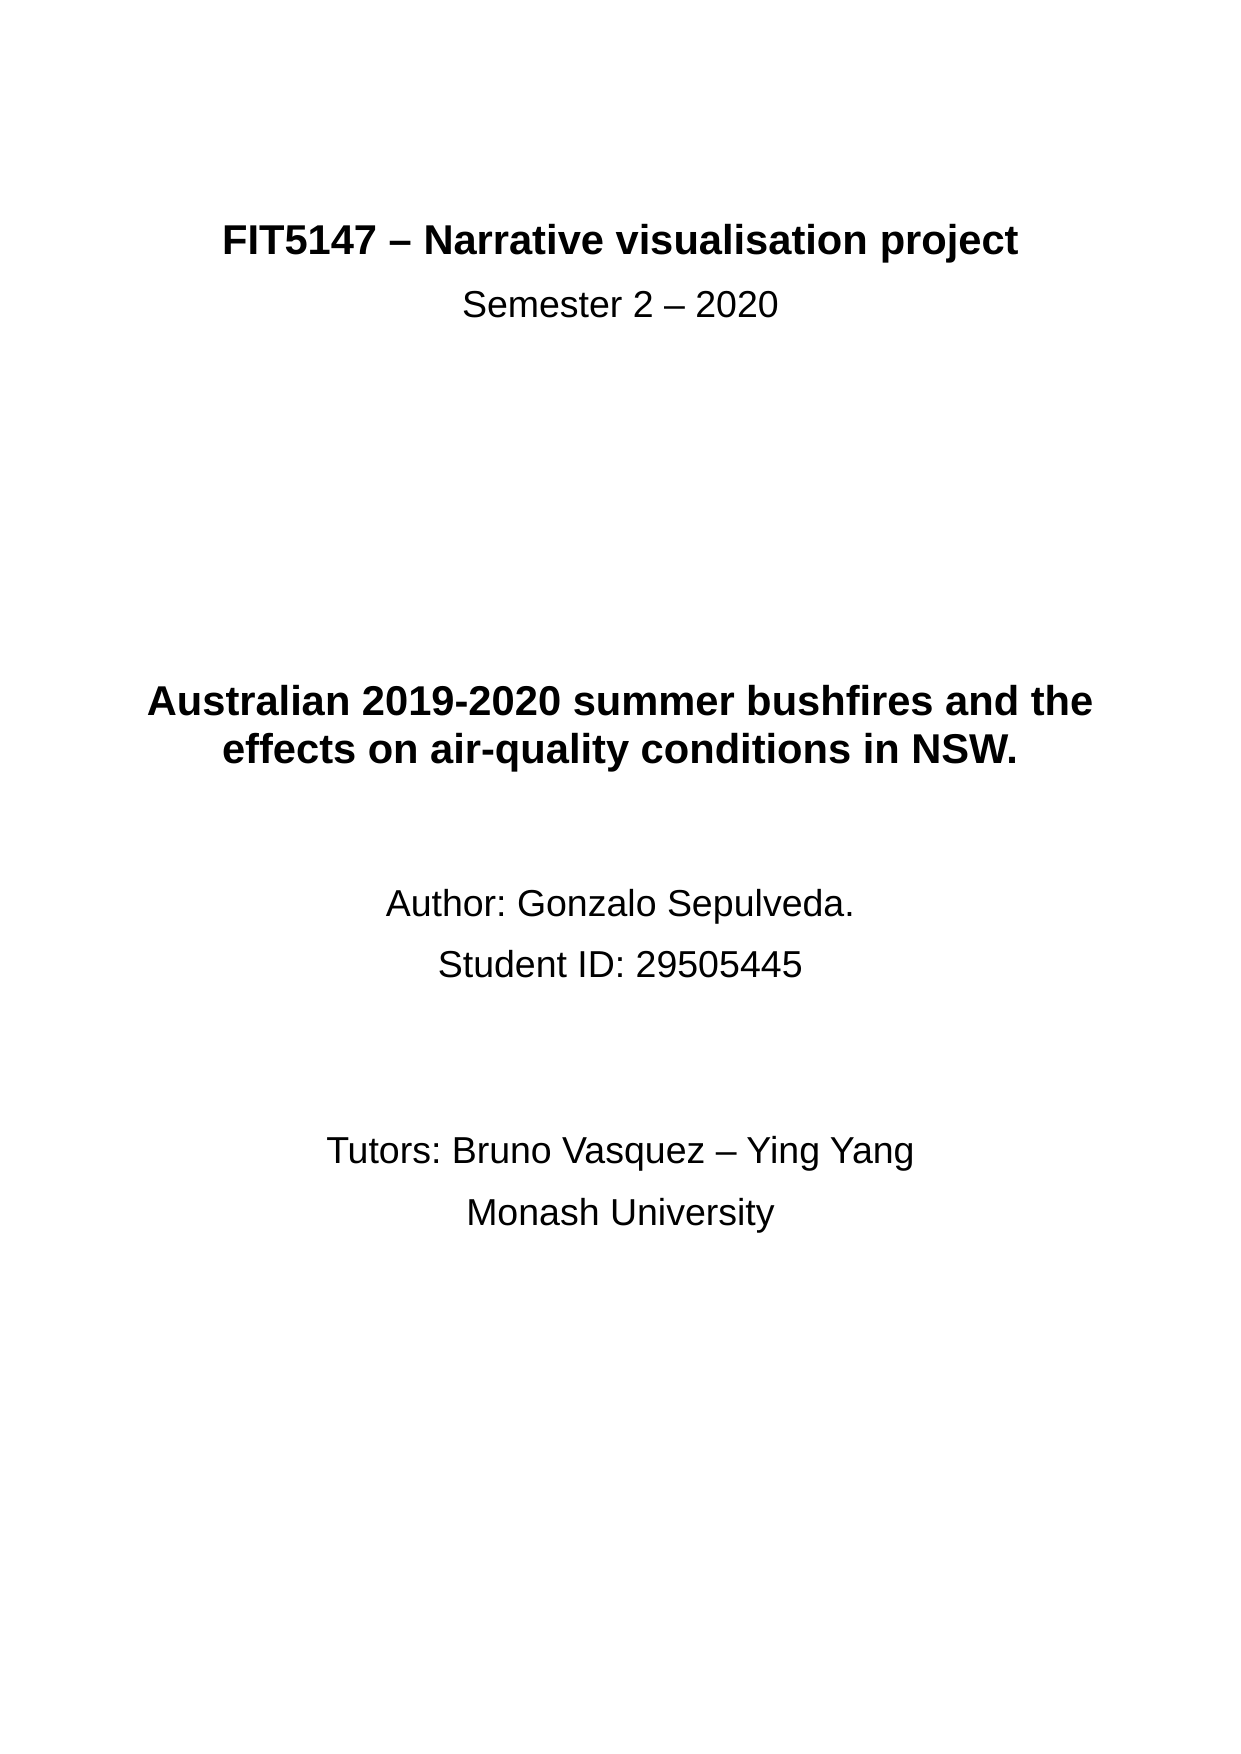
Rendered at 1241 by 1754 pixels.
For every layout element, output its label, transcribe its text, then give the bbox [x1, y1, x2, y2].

title FIT5147 – Narrative visualisation project [118, 216, 1122, 264]
subtitle Semester 2 – 2020 [118, 282, 1122, 326]
subtitle Student ID: 29505445 [118, 943, 1122, 986]
subtitle Tutors: Bruno Vasquez – Ying Yang [118, 1128, 1122, 1171]
subtitle Monash University [118, 1190, 1122, 1233]
title Australian 2019-2020 summer bushfires and the effects on air-quality conditions in NSW. [118, 677, 1122, 772]
subtitle Author: Gonzalo Sepulveda. [118, 881, 1122, 924]
